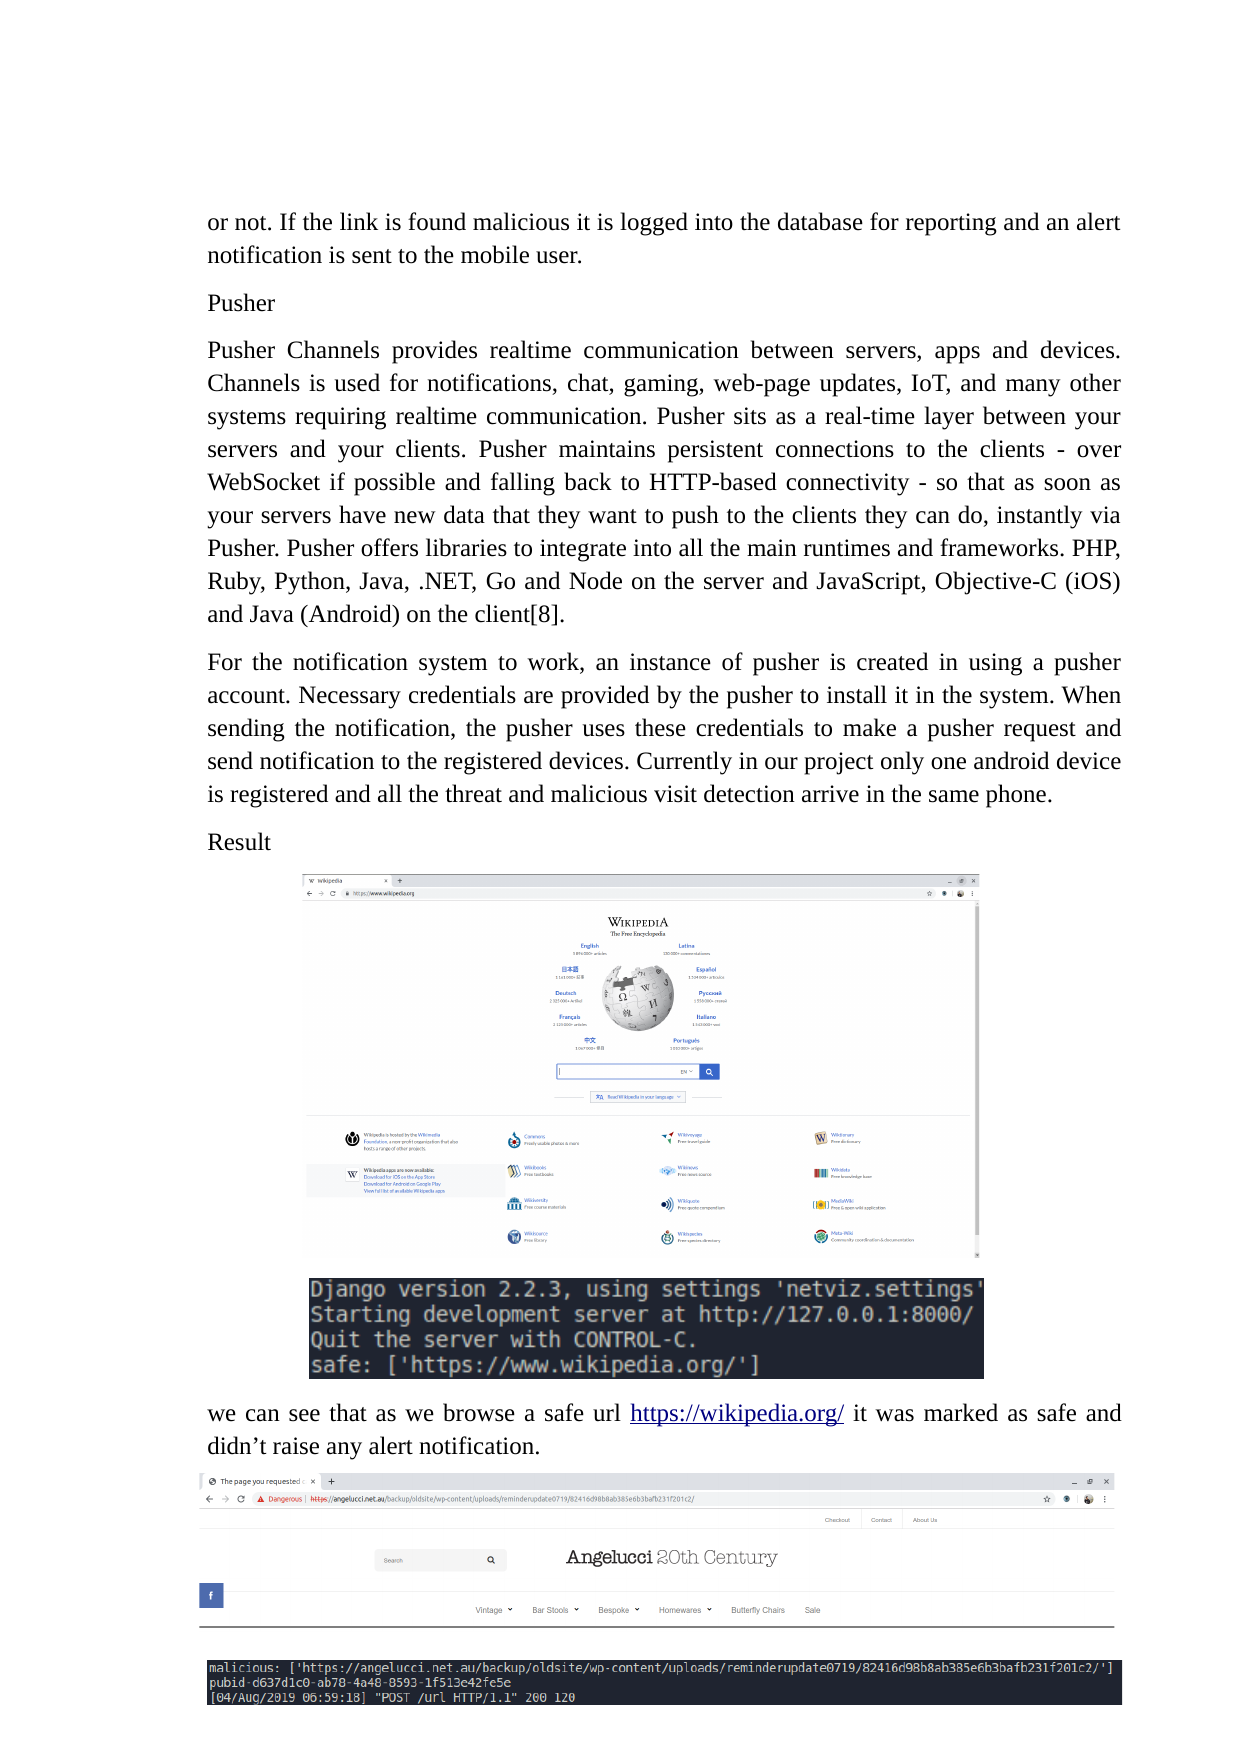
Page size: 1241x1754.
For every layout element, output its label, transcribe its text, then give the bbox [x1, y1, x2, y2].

text we can see that as we browse a safe url https://wikipedia.org/ it was marked as safe and didn’t raise any alert notification. [207, 1398, 1122, 1460]
picture [302, 874, 980, 1258]
text Pusher Channels provides realtime communication between servers, apps and devices. Channels is used for notifications, chat, gaming, web-page updates, IoT, and many other systems requiring realtime communication. Pusher sits as a real-time layer between your servers and your clients. Pusher maintains persistent connections to the clients - over WebSocket if possible and falling back to HTTP-based connectivity - so that as soon as your servers have new data that they want to push to the clients they can do, instantly via Pusher. Pusher offers libraries to integrate into all the main runtimes and frameworks. PHP, Ruby, Python, Java, .NET, Go and Node on the server and JavaScript, Objective-C (iOS) and Java (Android) on the client[8]. [207, 335, 1122, 628]
picture [309, 1278, 984, 1379]
text Result [207, 827, 1122, 855]
picture [199, 1473, 1115, 1632]
text For the notification system to work, an instance of pusher is created in using a pusher account. Necessary credentials are provided by the pusher to install it in the system. When sending the notification, the pusher uses these credentials to make a pusher request and send notification to the registered devices. Currently in our project only one android device is registered and all the threat and malicious visit detection arrive in the same phone. [207, 647, 1122, 808]
text Pusher [207, 288, 1122, 316]
text or not. If the link is found malicious it is logged into the database for reporting and an alert notification is sent to the mobile user. [207, 207, 1122, 269]
picture [207, 1660, 1123, 1705]
